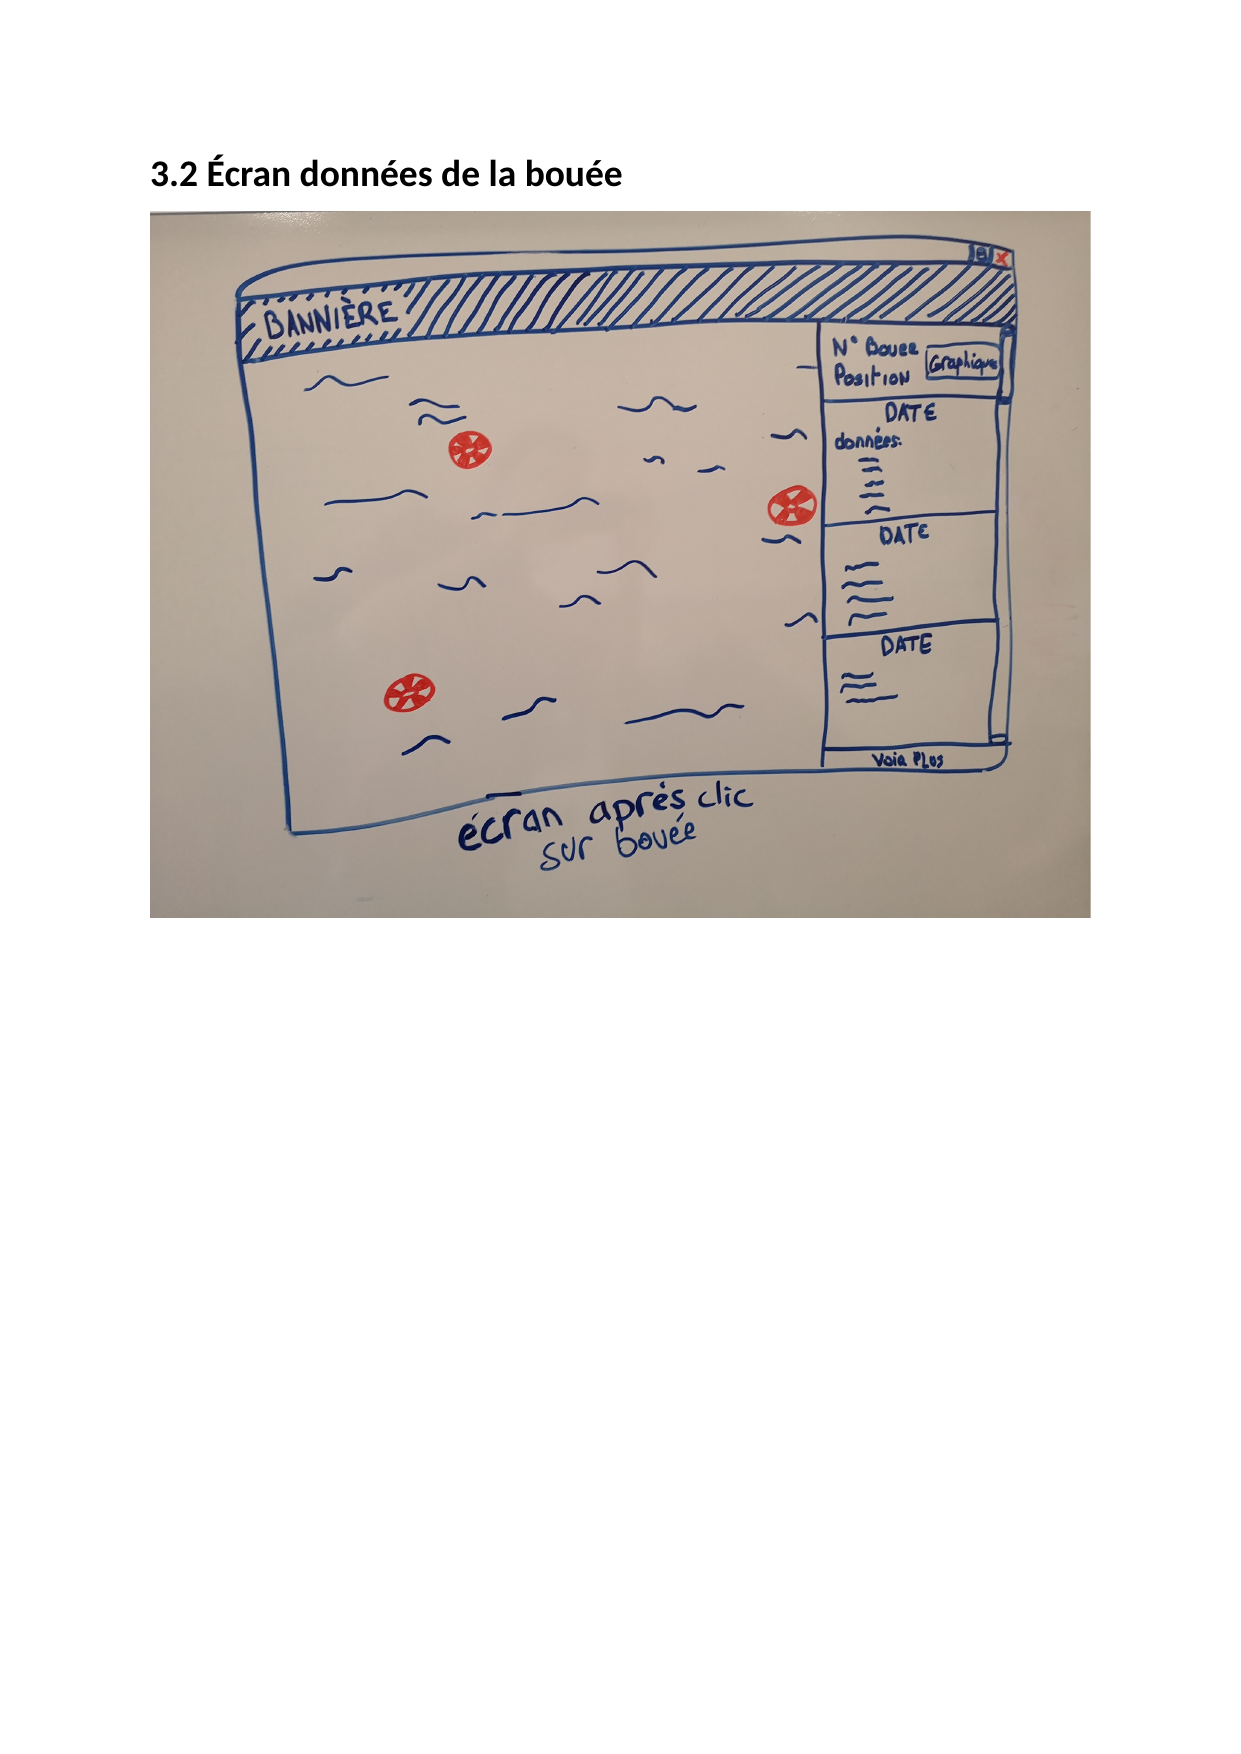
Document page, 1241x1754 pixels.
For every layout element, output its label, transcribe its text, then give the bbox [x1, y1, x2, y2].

picture [150, 211, 1091, 918]
subtitle 3.2 Écran données de la bouée [150, 150, 1090, 196]
